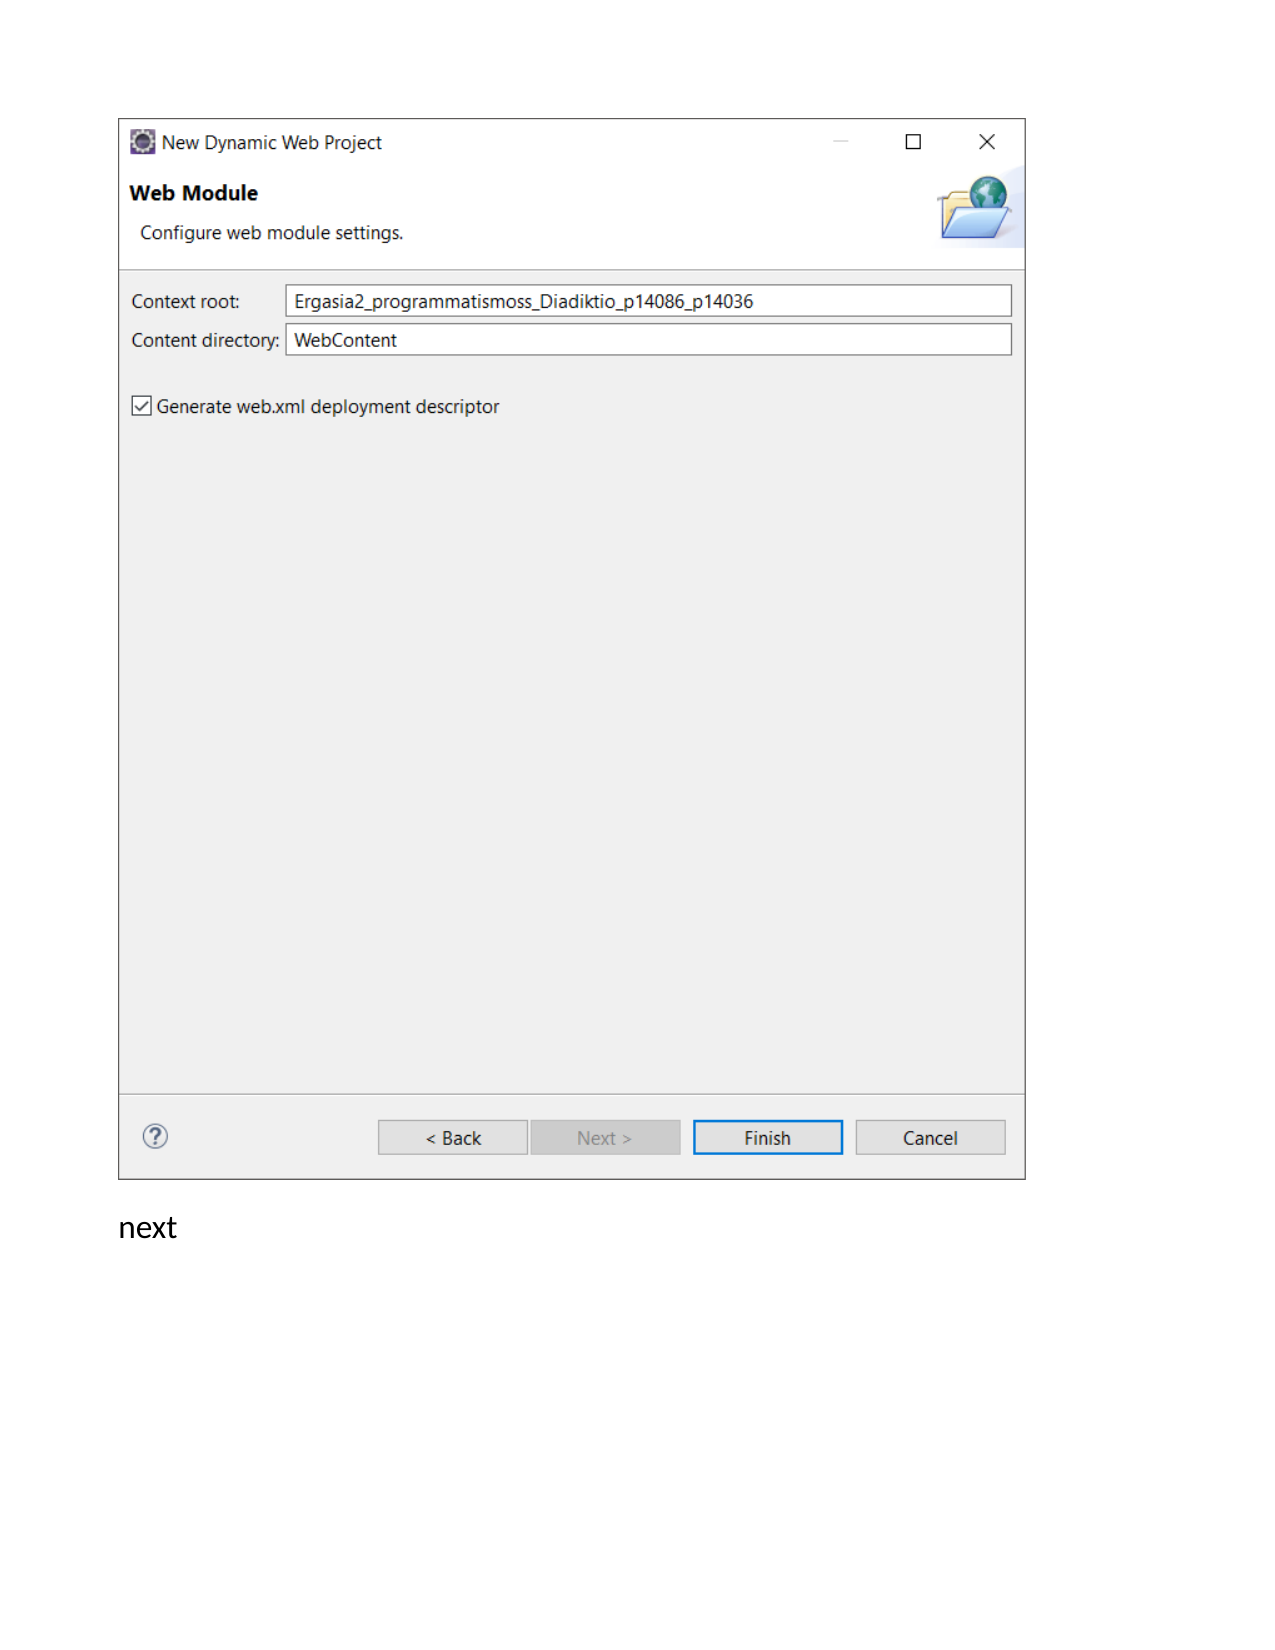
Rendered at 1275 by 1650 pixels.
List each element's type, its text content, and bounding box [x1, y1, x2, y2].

text next [118, 1206, 1157, 1247]
picture [118, 118, 1026, 1180]
